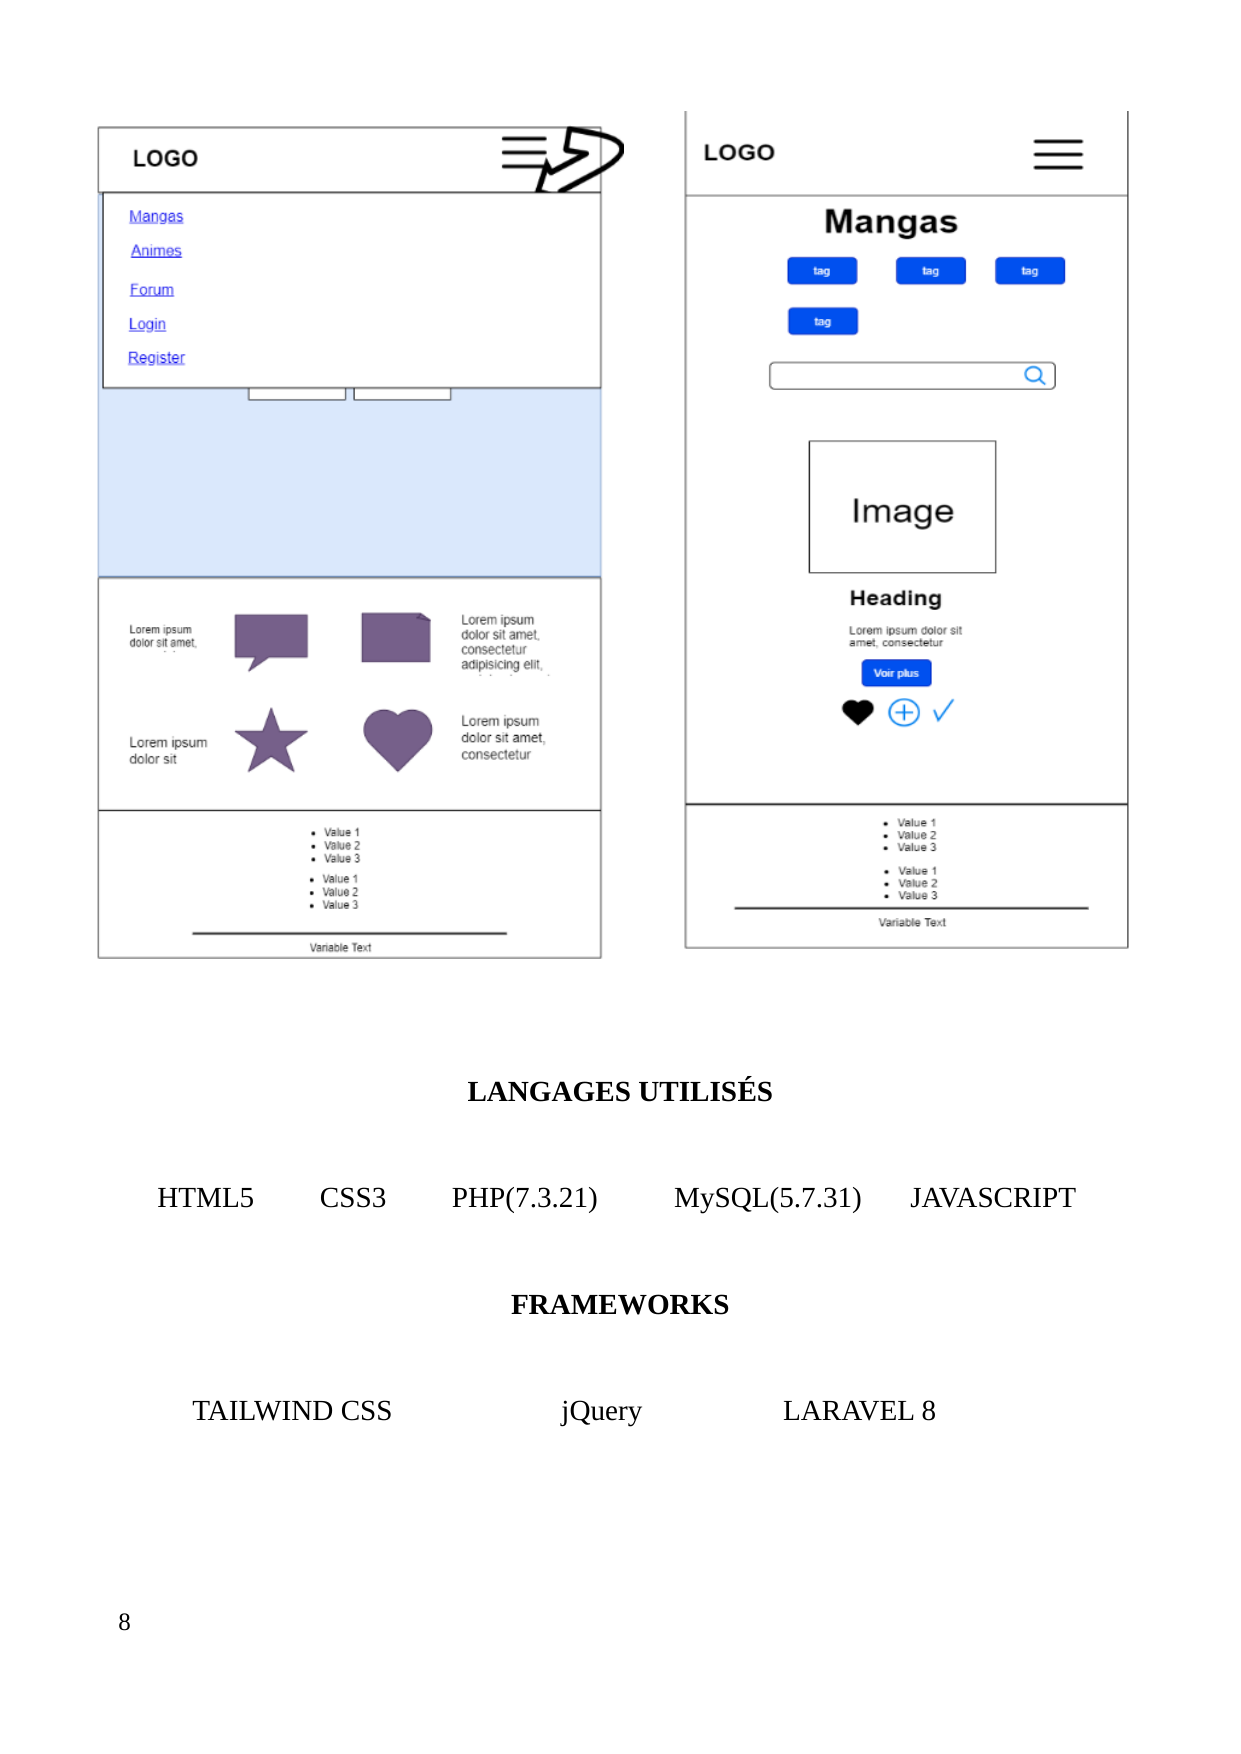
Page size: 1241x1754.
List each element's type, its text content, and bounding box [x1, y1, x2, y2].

text LANGAGES UTILISÉS [118, 1074, 1122, 1108]
picture [682, 111, 1130, 950]
text HTML5 CSS3 PHP(7.3.21) MySQL(5.7.31) JAVASCRIPT [118, 1181, 1122, 1214]
text FRAMEWORKS [118, 1287, 1122, 1320]
picture [76, 105, 624, 969]
text TAILWIND CSS jQuery LARAVEL 8 [118, 1393, 1122, 1427]
